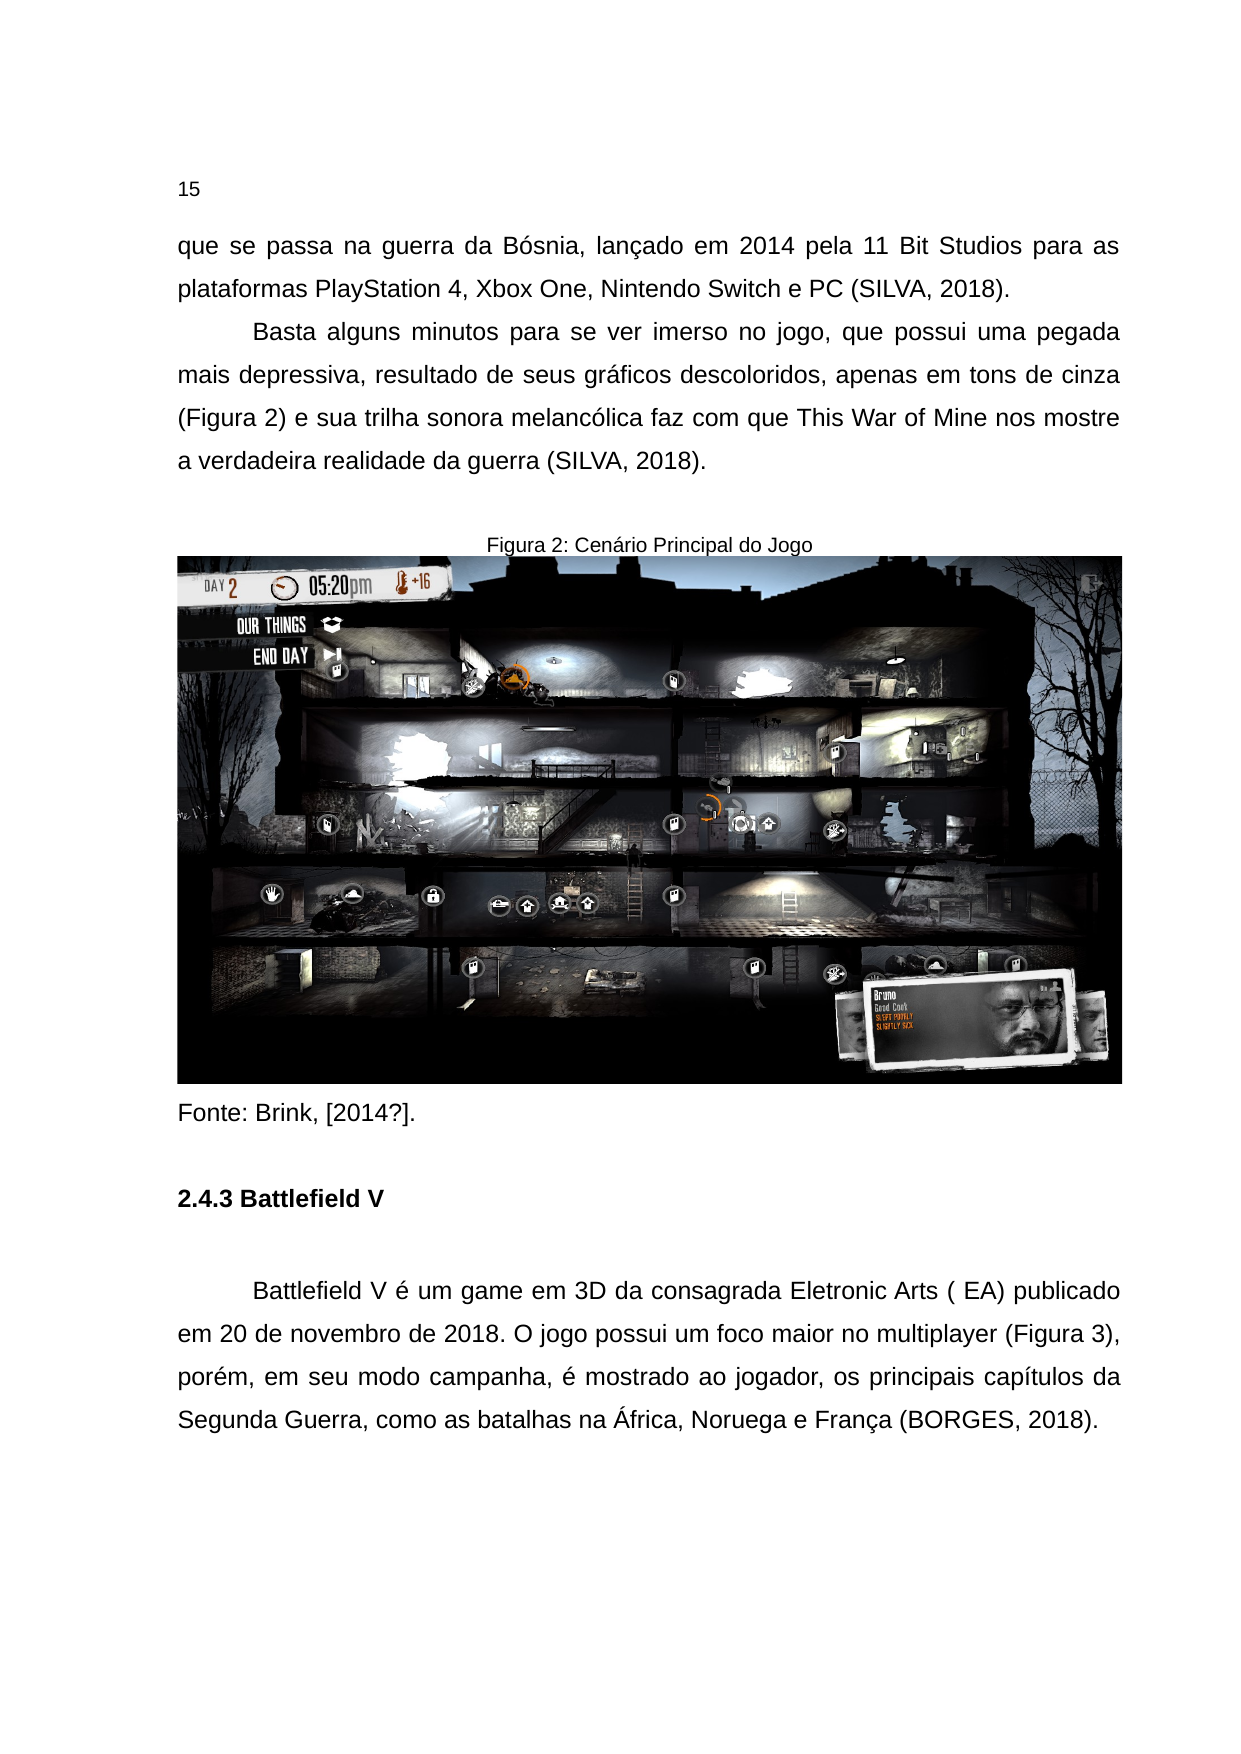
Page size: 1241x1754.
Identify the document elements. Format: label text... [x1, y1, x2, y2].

subtitle 2.4.3 Battlefield V [177, 1184, 1122, 1213]
picture [177, 556, 1123, 1084]
text Fonte: Brink, [2014?]. [177, 1098, 1122, 1126]
text que se passa na guerra da Bósnia, lançado em 2014 pela 11 Bit Studios para as plataformas PlayStation 4, Xbox One, Nintendo Switch e PC (SILVA, 2018). [177, 231, 1122, 302]
text Battlefield V é um game em 3D da consagrada Eletronic Arts ( EA) publicado em 20 de novembro de 2018. O jogo possui um foco maior no multiplayer (Figura 3), porém, em seu modo campanha, é mostrado ao jogador, os principais capítulos da Segunda Guerra, como as batalhas na África, Noruega e França (BORGES, 2018). [177, 1276, 1122, 1434]
subtitle Figura 2: Cenário Principal do Jogo [177, 532, 1122, 556]
text Basta alguns minutos para se ver imerso no jogo, que possui uma pegada mais depressiva, resultado de seus gráficos descoloridos, apenas em tons de cinza (Figura 2) e sua trilha sonora melancólica faz com que This War of Mine nos mostre a verdadeira realidade da guerra (SILVA, 2018). [177, 317, 1122, 475]
